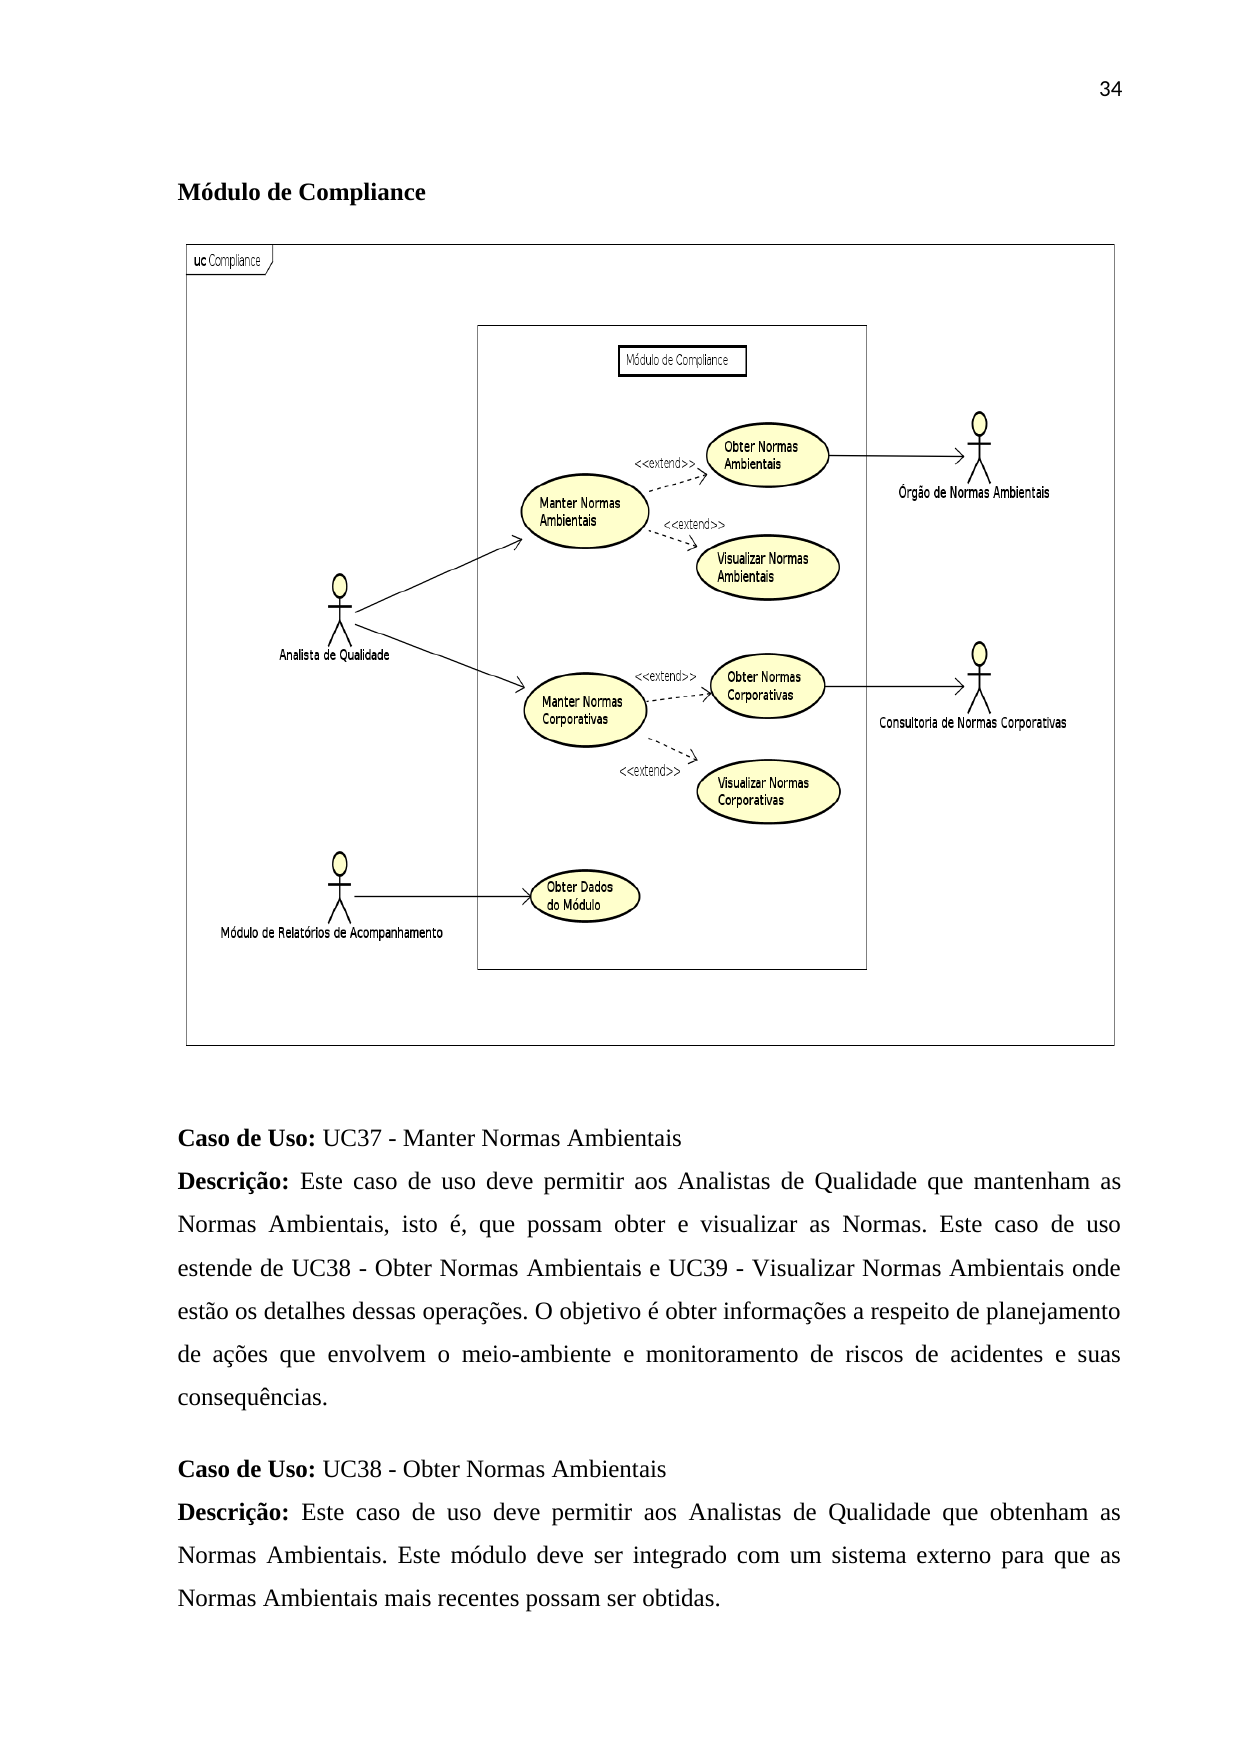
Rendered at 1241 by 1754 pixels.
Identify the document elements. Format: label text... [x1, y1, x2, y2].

text Caso de Uso: UC38 - Obter Normas Ambientais [177, 1454, 1122, 1483]
text Caso de Uso: UC37 - Manter Normas Ambientais [177, 1123, 1122, 1152]
text Descrição: Este caso de uso deve permitir aos Analistas de Qualidade que mantenham as Normas Ambientais, isto é, que possam obter e visualizar as Normas. Este caso de uso estende de UC38 - Obter Normas Ambientais e UC39 - Visualizar Normas Ambientais onde estão os detalhes dessas operações. O objetivo é obter informações a respeito de planejamento de ações que envolvem o meio-ambiente e monitoramento de riscos de acidentes e suas consequências. [177, 1166, 1122, 1411]
picture [178, 231, 1121, 1056]
text Módulo de Compliance [177, 177, 1122, 206]
text Descrição: Este caso de uso deve permitir aos Analistas de Qualidade que obtenham as Normas Ambientais. Este módulo deve ser integrado com um sistema externo para que as Normas Ambientais mais recentes possam ser obtidas. [177, 1497, 1122, 1612]
